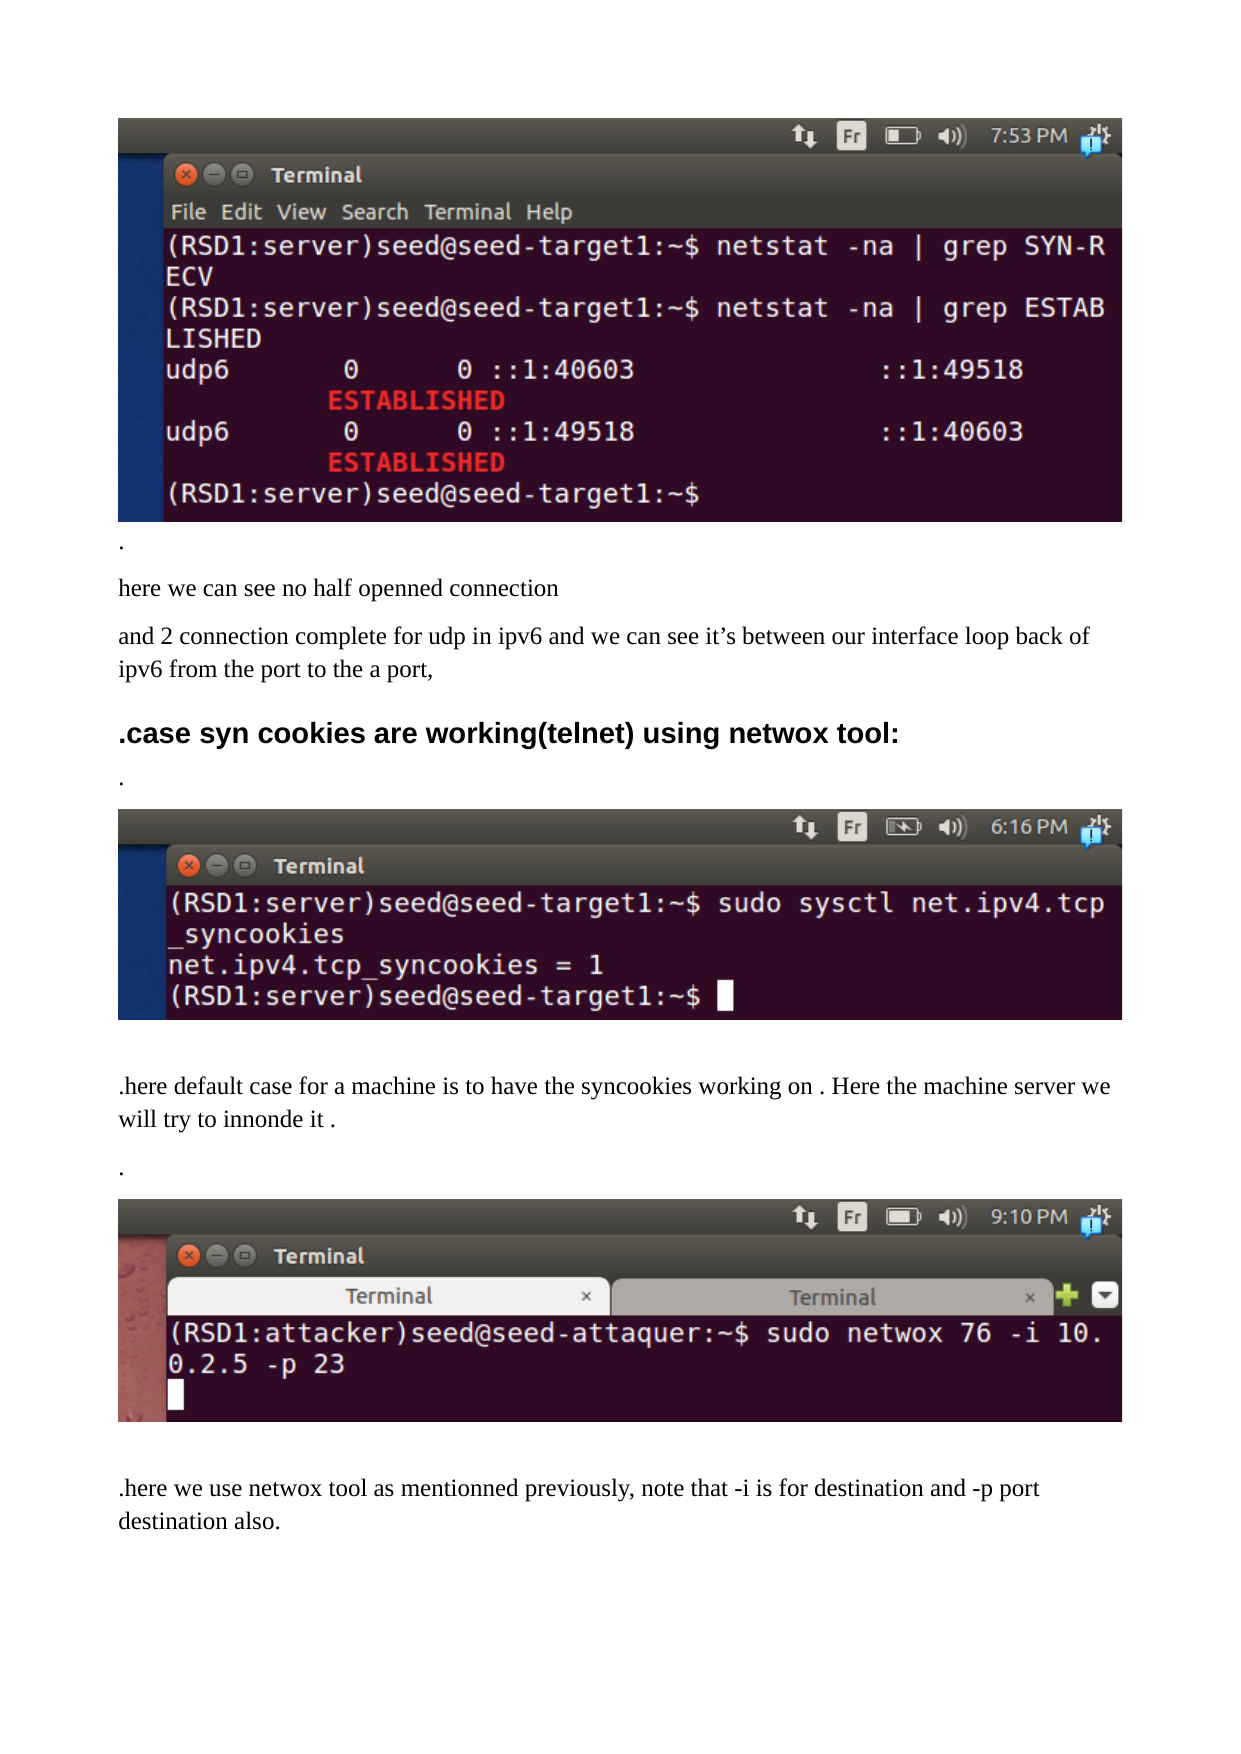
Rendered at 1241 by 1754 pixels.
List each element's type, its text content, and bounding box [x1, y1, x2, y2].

picture [118, 1199, 1123, 1422]
subtitle .case syn cookies are working(telnet) using netwox tool: [118, 716, 1122, 750]
text .here default case for a machine is to have the syncookies working on . Here the machine server we will try to innonde it . [118, 1071, 1122, 1133]
picture [118, 118, 1123, 522]
text .here we use netwox tool as mentionned previously, note that -i is for destination and -p port destination also. [118, 1473, 1122, 1535]
picture [118, 809, 1123, 1020]
text and 2 connection complete for udp in ipv6 and we can see it’s between our interface loop back of ipv6 from the port to the a port, [118, 621, 1122, 683]
text . [118, 522, 1122, 554]
text here we can see no half openned connection [118, 573, 1122, 602]
text . [118, 762, 1122, 791]
text . [118, 1152, 1122, 1181]
